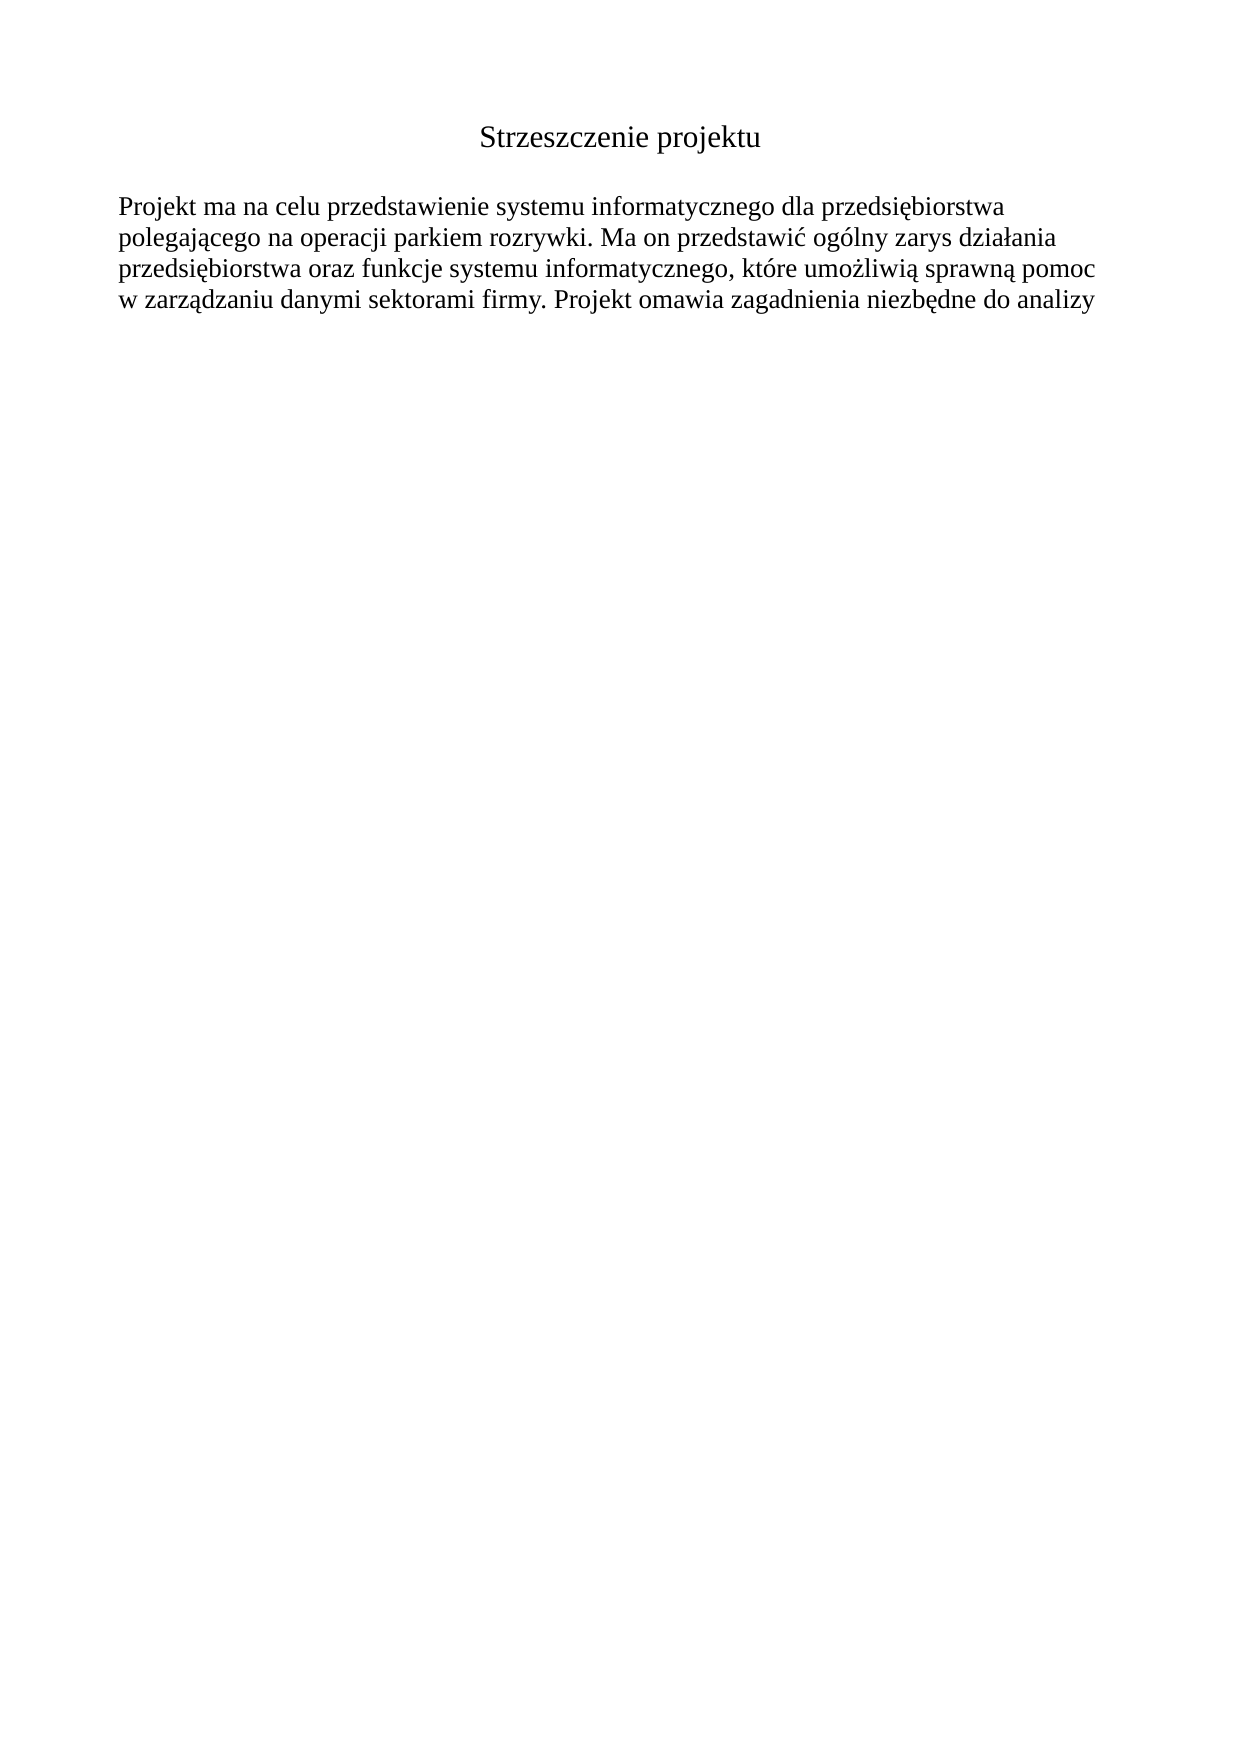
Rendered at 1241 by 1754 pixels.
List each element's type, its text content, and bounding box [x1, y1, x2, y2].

text Strzeszczenie projektu [118, 118, 1122, 154]
text Projekt ma na celu przedstawienie systemu informatycznego dla przedsiębiorstwa polegającego na operacji parkiem rozrywki. Ma on przedstawić ogólny zarys działania przedsiębiorstwa oraz funkcje systemu informatycznego, które umożliwią sprawną pomoc w zarządzaniu danymi sektorami firmy. Projekt omawia zagadnienia niezbędne do analizy [118, 190, 1122, 314]
